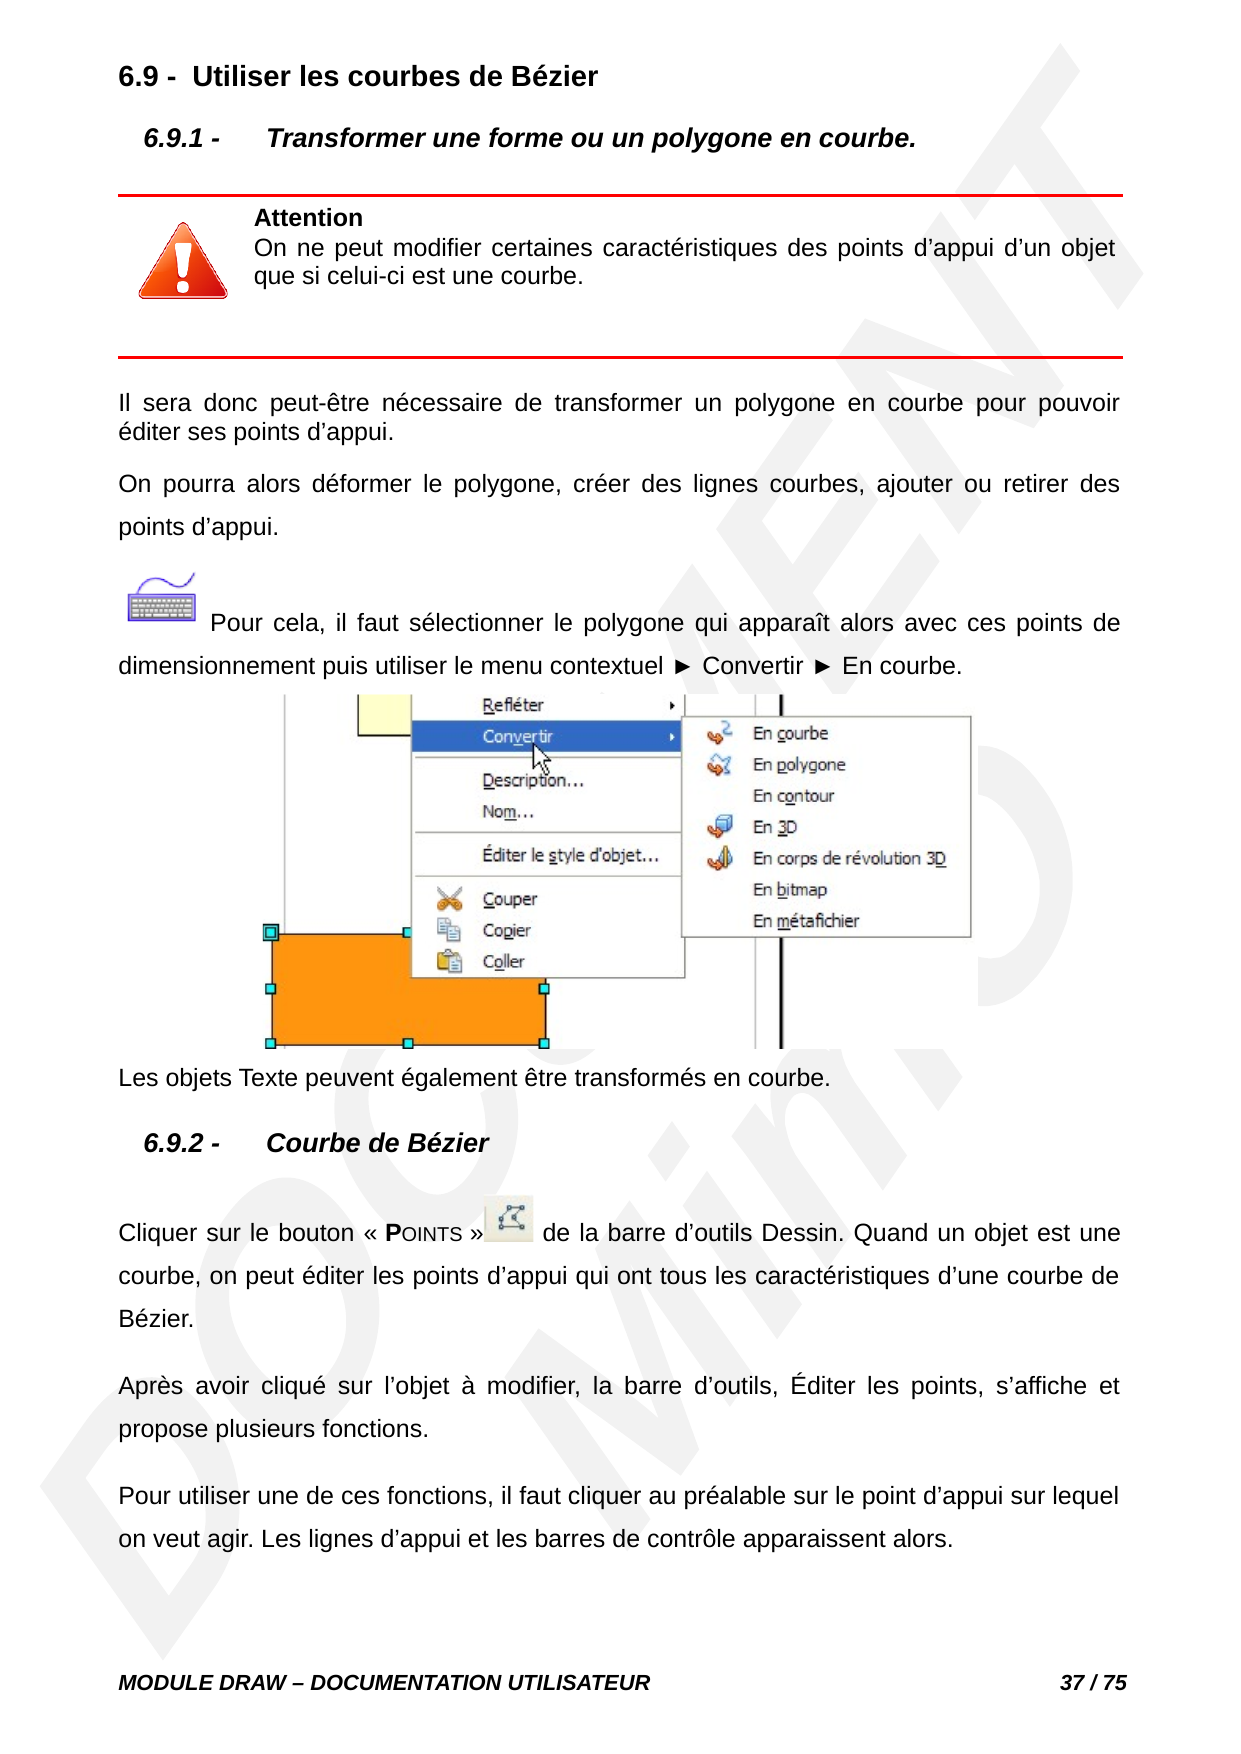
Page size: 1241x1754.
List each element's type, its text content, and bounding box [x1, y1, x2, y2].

table_header [118, 197, 248, 356]
picture [483, 1194, 534, 1242]
subtitle Transformer une forme ou un polygone en courbe. [143, 122, 1122, 153]
subtitle Utiliser les courbes de Bézier [118, 59, 1122, 93]
picture [262, 694, 978, 1049]
text Il sera donc peut-être nécessaire de transformer un polygone en courbe pour pouvoir éditer ses points d’appui. [118, 388, 1122, 446]
text Cliquer sur le bouton « Points » de la barre d’outils Dessin. Quand un objet est une courbe, on peut éditer les points d’appui qui ont tous les caractéristiques d’une courbe de Bézier. [118, 1194, 1122, 1333]
text Pour utiliser une de ces fonctions, il faut cliquer au préalable sur le point d’appui sur lequel on veut agir. Les lignes d’appui et les barres de contrôle apparaissent alors. [118, 1481, 1122, 1553]
text Après avoir cliqué sur l’objet à modifier, la barre d’outils, Éditer les points, s’affiche et propose plusieurs fonctions. [118, 1371, 1122, 1443]
picture [124, 203, 242, 321]
table_header Attention On ne peut modifier certaines caractéristiques des points d’appui d’un objet que si celui-ci est une courbe. [248, 197, 1123, 356]
picture [123, 560, 198, 636]
text On pourra alors déformer le polygone, créer des lignes courbes, ajouter ou retirer des points d’appui. [118, 469, 1122, 541]
text Les objets Texte peuvent également être transformés en courbe. [118, 718, 1122, 1092]
subtitle Courbe de Bézier [143, 1127, 1122, 1158]
text Pour cela, il faut sélectionner le polygone qui apparaît alors avec ces points de dimensionnement puis utiliser le menu contextuel ► Convertir ► En courbe. [118, 608, 1122, 680]
